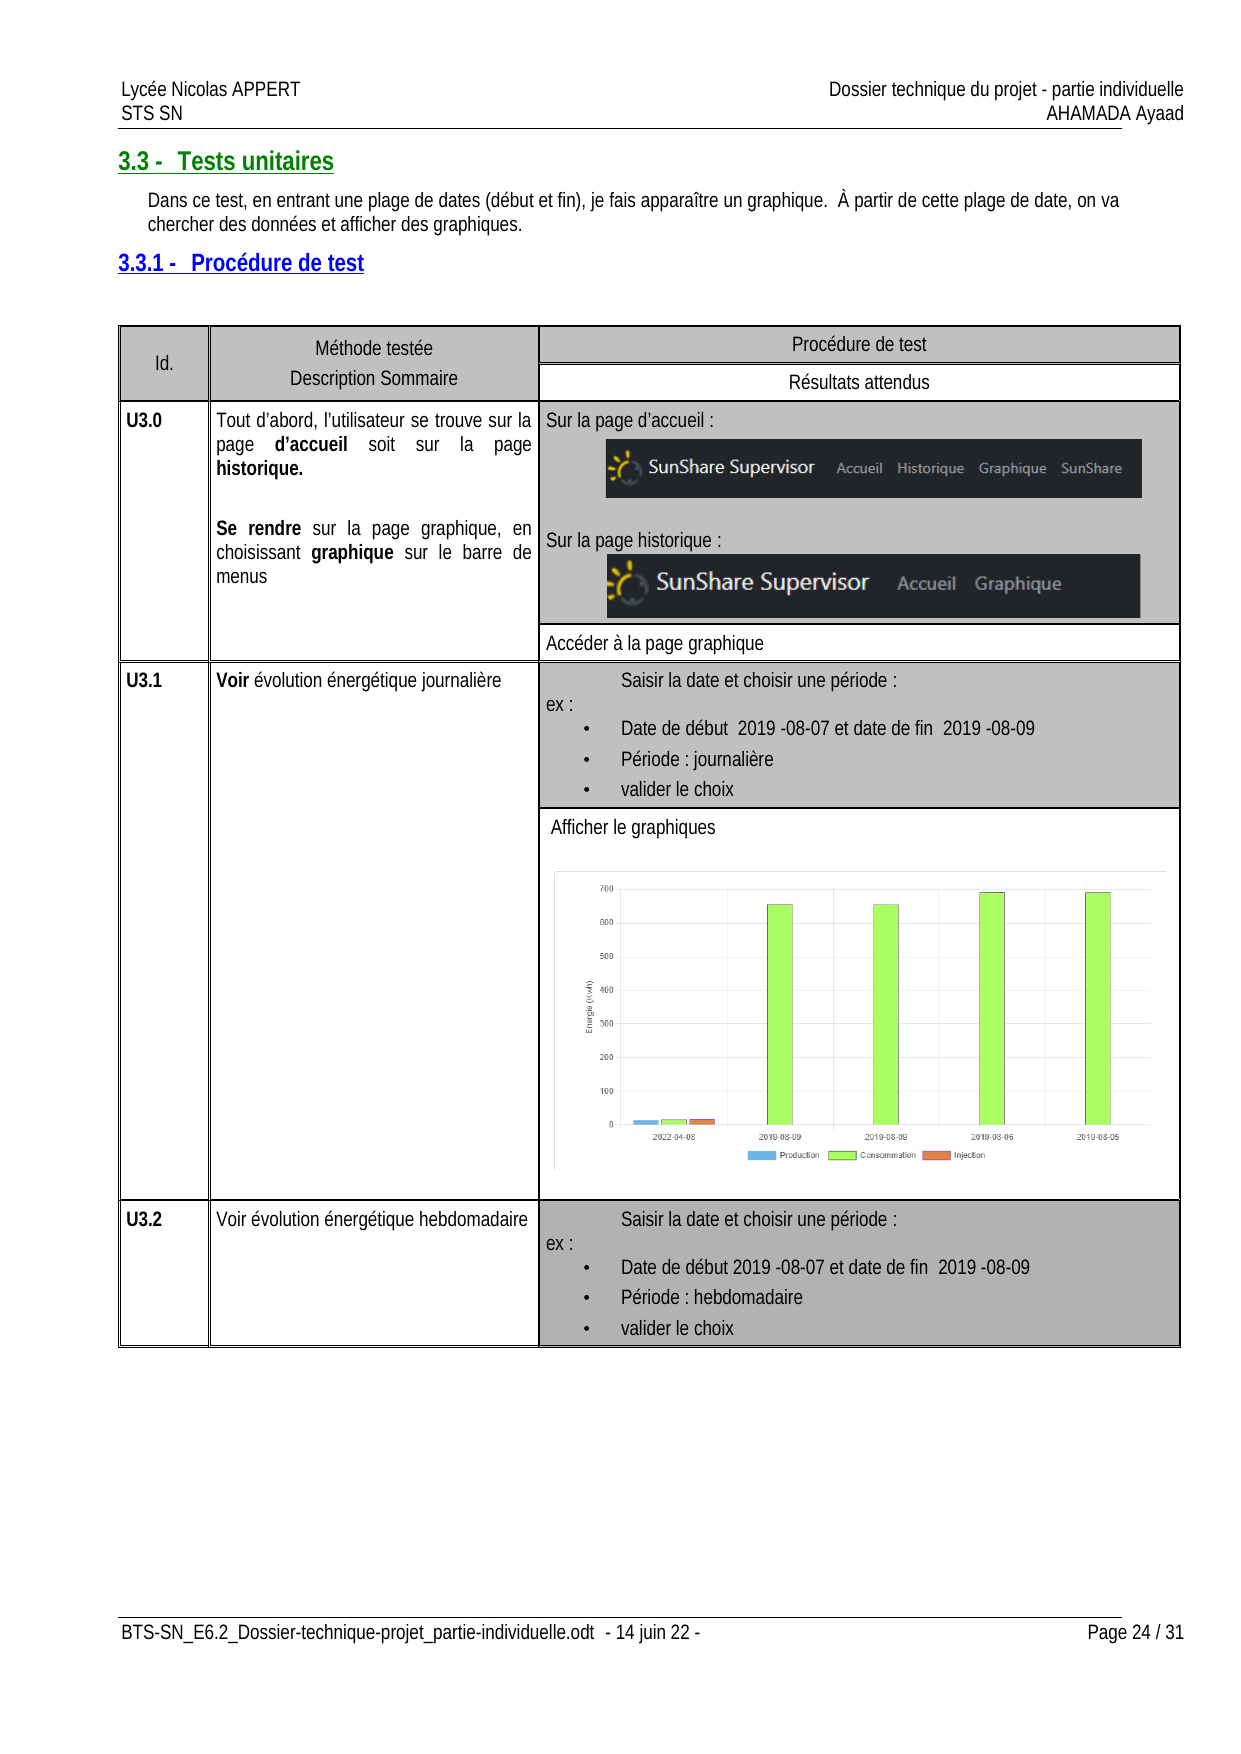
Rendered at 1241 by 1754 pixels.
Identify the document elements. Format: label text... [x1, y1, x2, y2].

table_cell Voir évolution énergétique journalière [211, 663, 538, 1199]
picture [607, 554, 1141, 618]
picture [605, 439, 1142, 498]
table_cell Saisir la date et choisir une période : ex : Date de début 2019 -08-07 et date de fin 2019 -08-09 Période : hebdomadaire valider le choix [540, 1201, 1179, 1345]
table_cell Voir évolution énergétique hebdomadaire [211, 1201, 538, 1345]
table_cell Accéder à la page graphique [540, 625, 1179, 660]
table_cell Saisir la date et choisir une période : ex : Date de début 2019 -08-07 et date de fin 2019 -08-09 Période : journalière valider le choix [540, 663, 1179, 807]
table_cell U3.2 [121, 1201, 208, 1345]
list Dans ce test, en entrant une plage de dates (début et fin), je fais apparaître un graphique. À partir de cette plage de date, on va chercher des données et afficher des graphiques. [118, 188, 1122, 236]
subtitle Procédure de test [118, 248, 1122, 277]
table_cell Afficher le graphiques [540, 809, 1179, 1199]
subtitle Tests unitaires [118, 145, 1122, 176]
table_header Méthode testée Description Sommaire [211, 327, 538, 400]
picture [552, 869, 1166, 1170]
table_cell Résultats attendus [540, 365, 1179, 400]
table_header Procédure de test [540, 327, 1179, 362]
table_cell U3.1 [121, 663, 208, 1199]
table_header Id. [121, 327, 208, 400]
table_cell Sur la page d’accueil : Sur la page historique : [540, 402, 1179, 623]
table_cell U3.0 [121, 402, 208, 660]
table_cell Tout d’abord, l’utilisateur se trouve sur la page d’accueil soit sur la page historique. Se rendre sur la page graphique, en choisissant graphique sur le barre de menus [211, 402, 538, 660]
